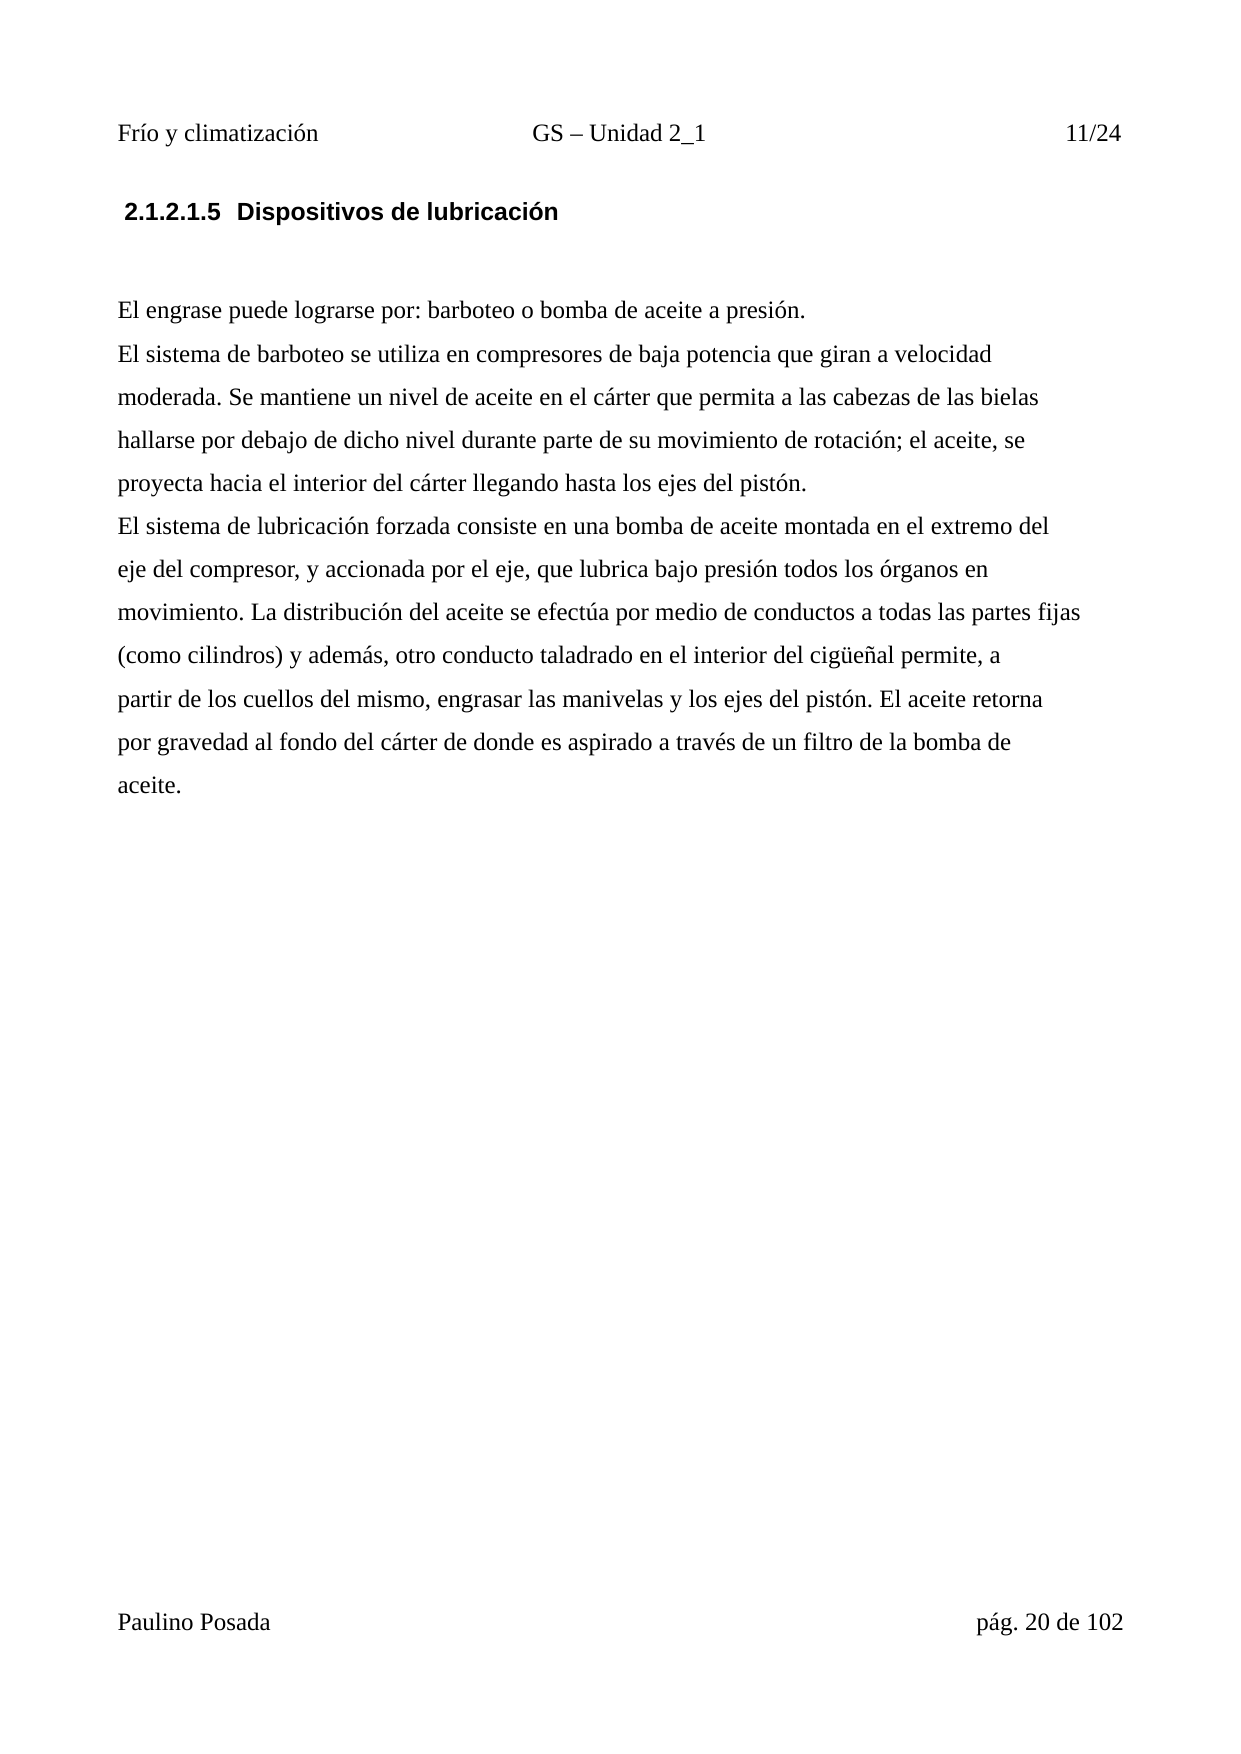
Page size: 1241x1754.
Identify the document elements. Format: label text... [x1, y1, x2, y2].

text aceite. [117, 770, 1123, 799]
text movimiento. La distribución del aceite se efectúa por medio de conductos a todas las partes fijas [117, 597, 1123, 626]
text eje del compresor, y accionada por el eje, que lubrica bajo presión todos los órganos en [117, 554, 1123, 583]
text El sistema de lubricación forzada consiste en una bomba de aceite montada en el extremo del [117, 511, 1123, 540]
text partir de los cuellos del mismo, engrasar las manivelas y los ejes del pistón. El aceite retorna [117, 684, 1123, 712]
text proyecta hacia el interior del cárter llegando hasta los ejes del pistón. [117, 468, 1123, 497]
subtitle Dispositivos de lubricación [117, 197, 1123, 226]
text hallarse por debajo de dicho nivel durante parte de su movimiento de rotación; el aceite, se [117, 425, 1123, 454]
text moderada. Se mantiene un nivel de aceite en el cárter que permita a las cabezas de las bielas [117, 382, 1123, 411]
text El sistema de barboteo se utiliza en compresores de baja potencia que giran a velocidad [117, 339, 1123, 367]
text El engrase puede lograrse por: barboteo o bomba de aceite a presión. [117, 296, 1123, 324]
text (como cilindros) y además, otro conducto taladrado en el interior del cigüeñal permite, a [117, 641, 1123, 669]
text por gravedad al fondo del cárter de donde es aspirado a través de un filtro de la bomba de [117, 727, 1123, 756]
